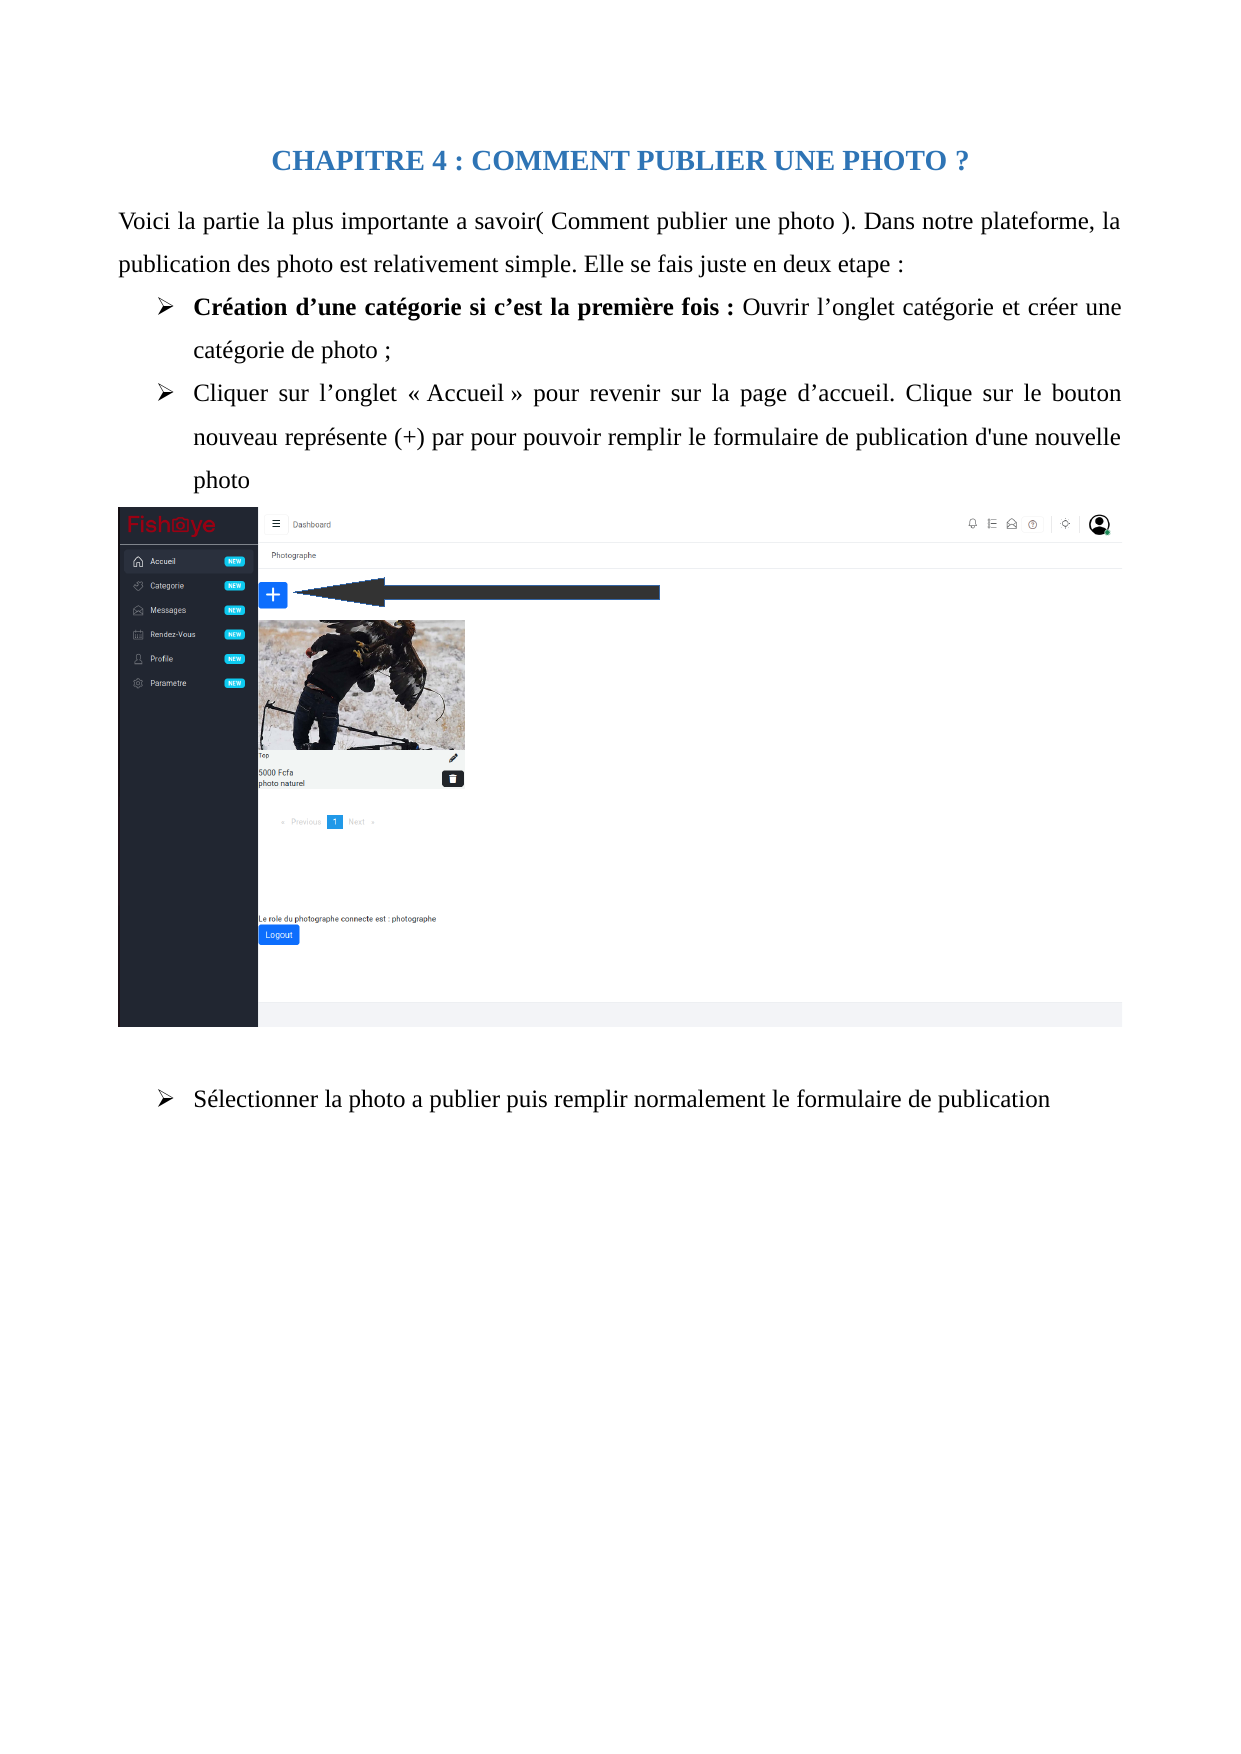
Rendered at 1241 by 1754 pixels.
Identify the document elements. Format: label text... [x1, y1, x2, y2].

list Création d’une catégorie si c’est la première fois : Ouvrir l’onglet catégorie et créer une catégorie de photo ; [156, 292, 1122, 364]
list Cliquer sur l’onglet « Accueil » pour revenir sur la page d’accueil. Clique sur le bouton nouveau représente (+) par pour pouvoir remplir le formulaire de publication d'une nouvelle photo [156, 378, 1122, 493]
text Voici la partie la plus importante a savoir( Comment publier une photo ). Dans notre plateforme, la publication des photo est relativement simple. Elle se fais juste en deux etape : [118, 206, 1122, 278]
picture [118, 507, 1123, 1027]
subtitle CHAPITRE 4 : COMMENT PUBLIER UNE PHOTO ? [118, 143, 1122, 177]
list Sélectionner la photo a publier puis remplir normalement le formulaire de publication [156, 1084, 1122, 1113]
